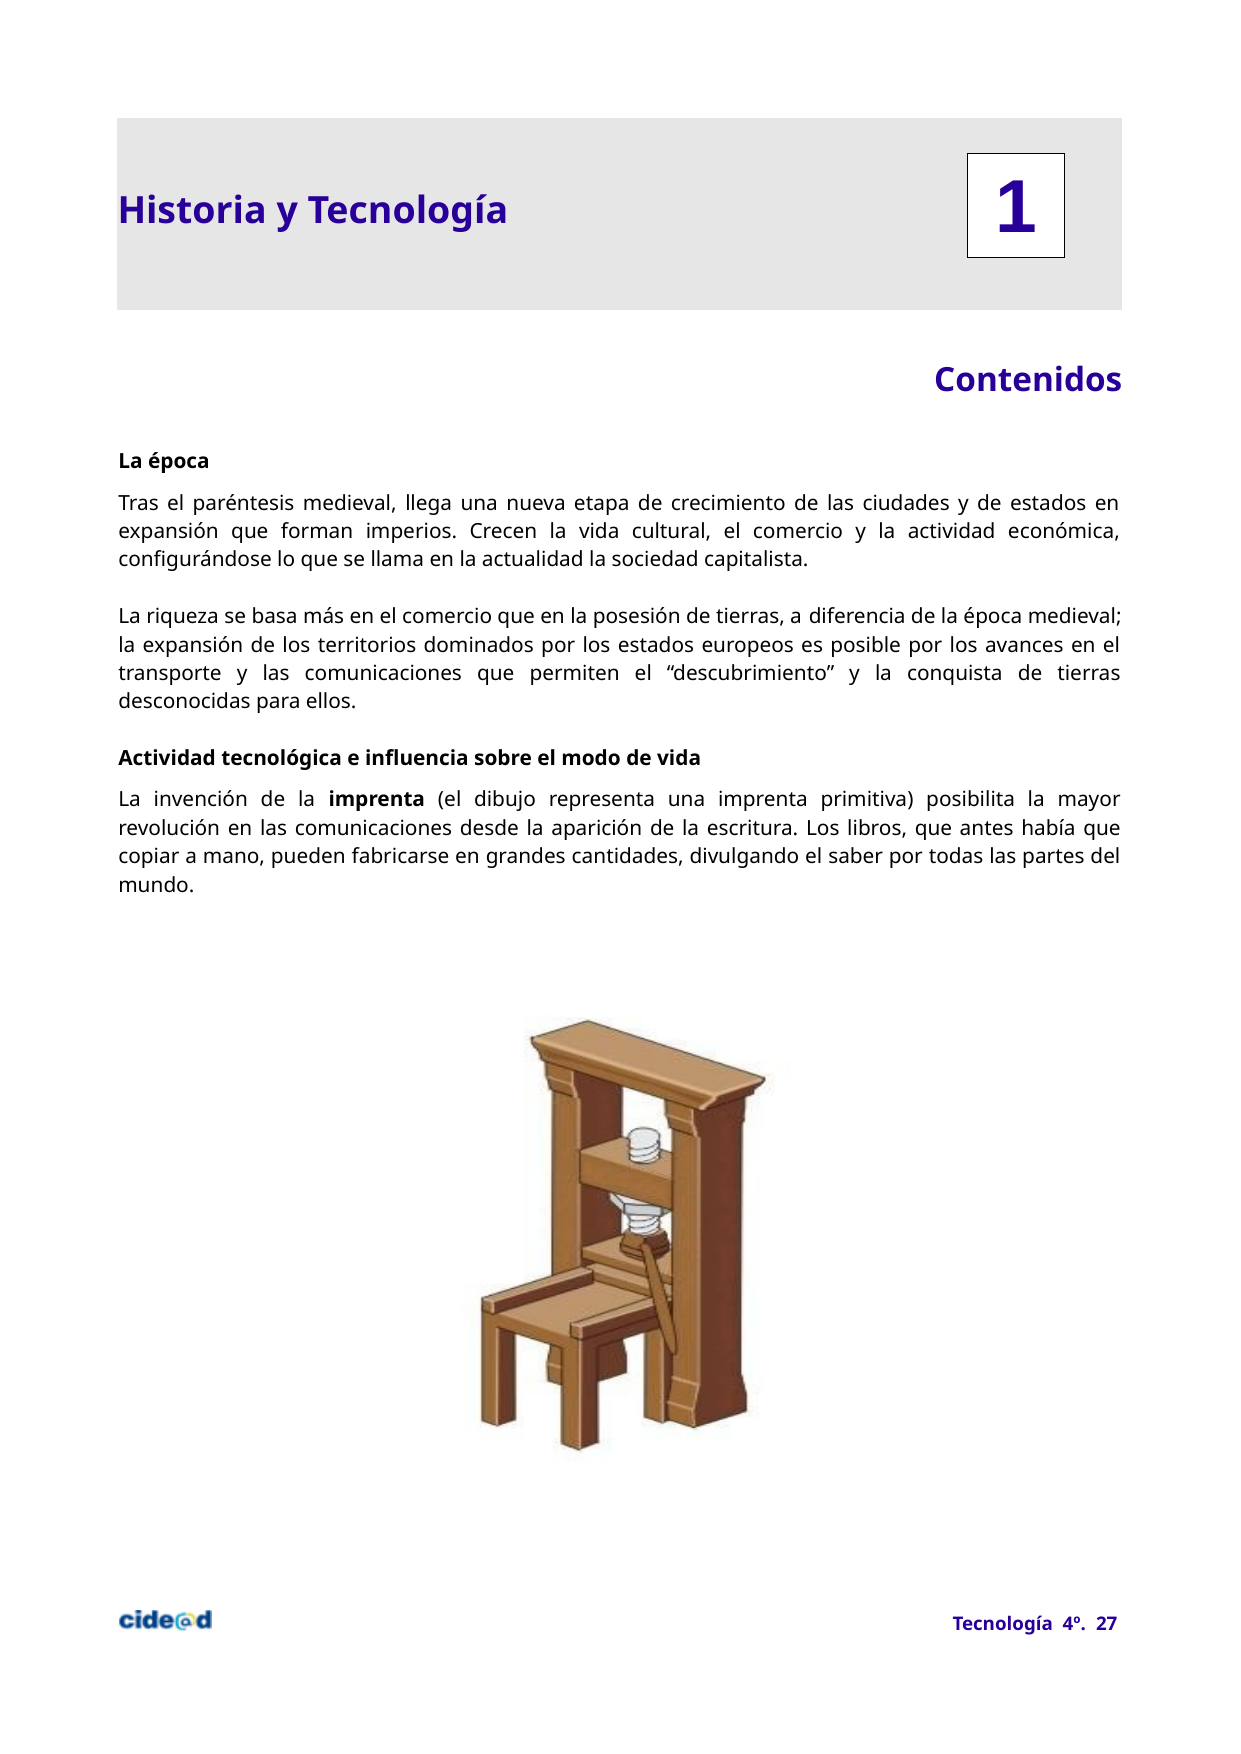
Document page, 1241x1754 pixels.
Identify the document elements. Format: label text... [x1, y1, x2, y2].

text La invención de la imprenta (el dibujo representa una imprenta primitiva) posibilita la mayor revolución en las comunicaciones desde la aparición de la escritura. Los libros, que antes había que copiar a mano, pueden fabricarse en grandes cantidades, divulgando el saber por todas las partes del mundo. [118, 784, 1122, 898]
text Tras el paréntesis medieval, llega una nueva etapa de crecimiento de las ciudades y de estados en expansión que forman imperios. Crecen la vida cultural, el comercio y la actividad económica, configurándose lo que se llama en la actualidad la sociedad capitalista. [118, 488, 1122, 573]
picture [118, 1610, 212, 1632]
picture [406, 996, 834, 1481]
table_header Historia y Tecnología [117, 118, 1122, 310]
text Contenidos [118, 356, 1122, 401]
text La época [118, 447, 1122, 475]
text La riqueza se basa más en el comercio que en la posesión de tierras, a diferencia de la época medieval; la expansión de los territorios dominados por los estados europeos es posible por los avances en el transporte y las comunicaciones que permiten el “descubrimiento” y la conquista de tierras desconocidas para ellos. [118, 601, 1122, 715]
text Actividad tecnológica e influencia sobre el modo de vida [118, 743, 1122, 772]
